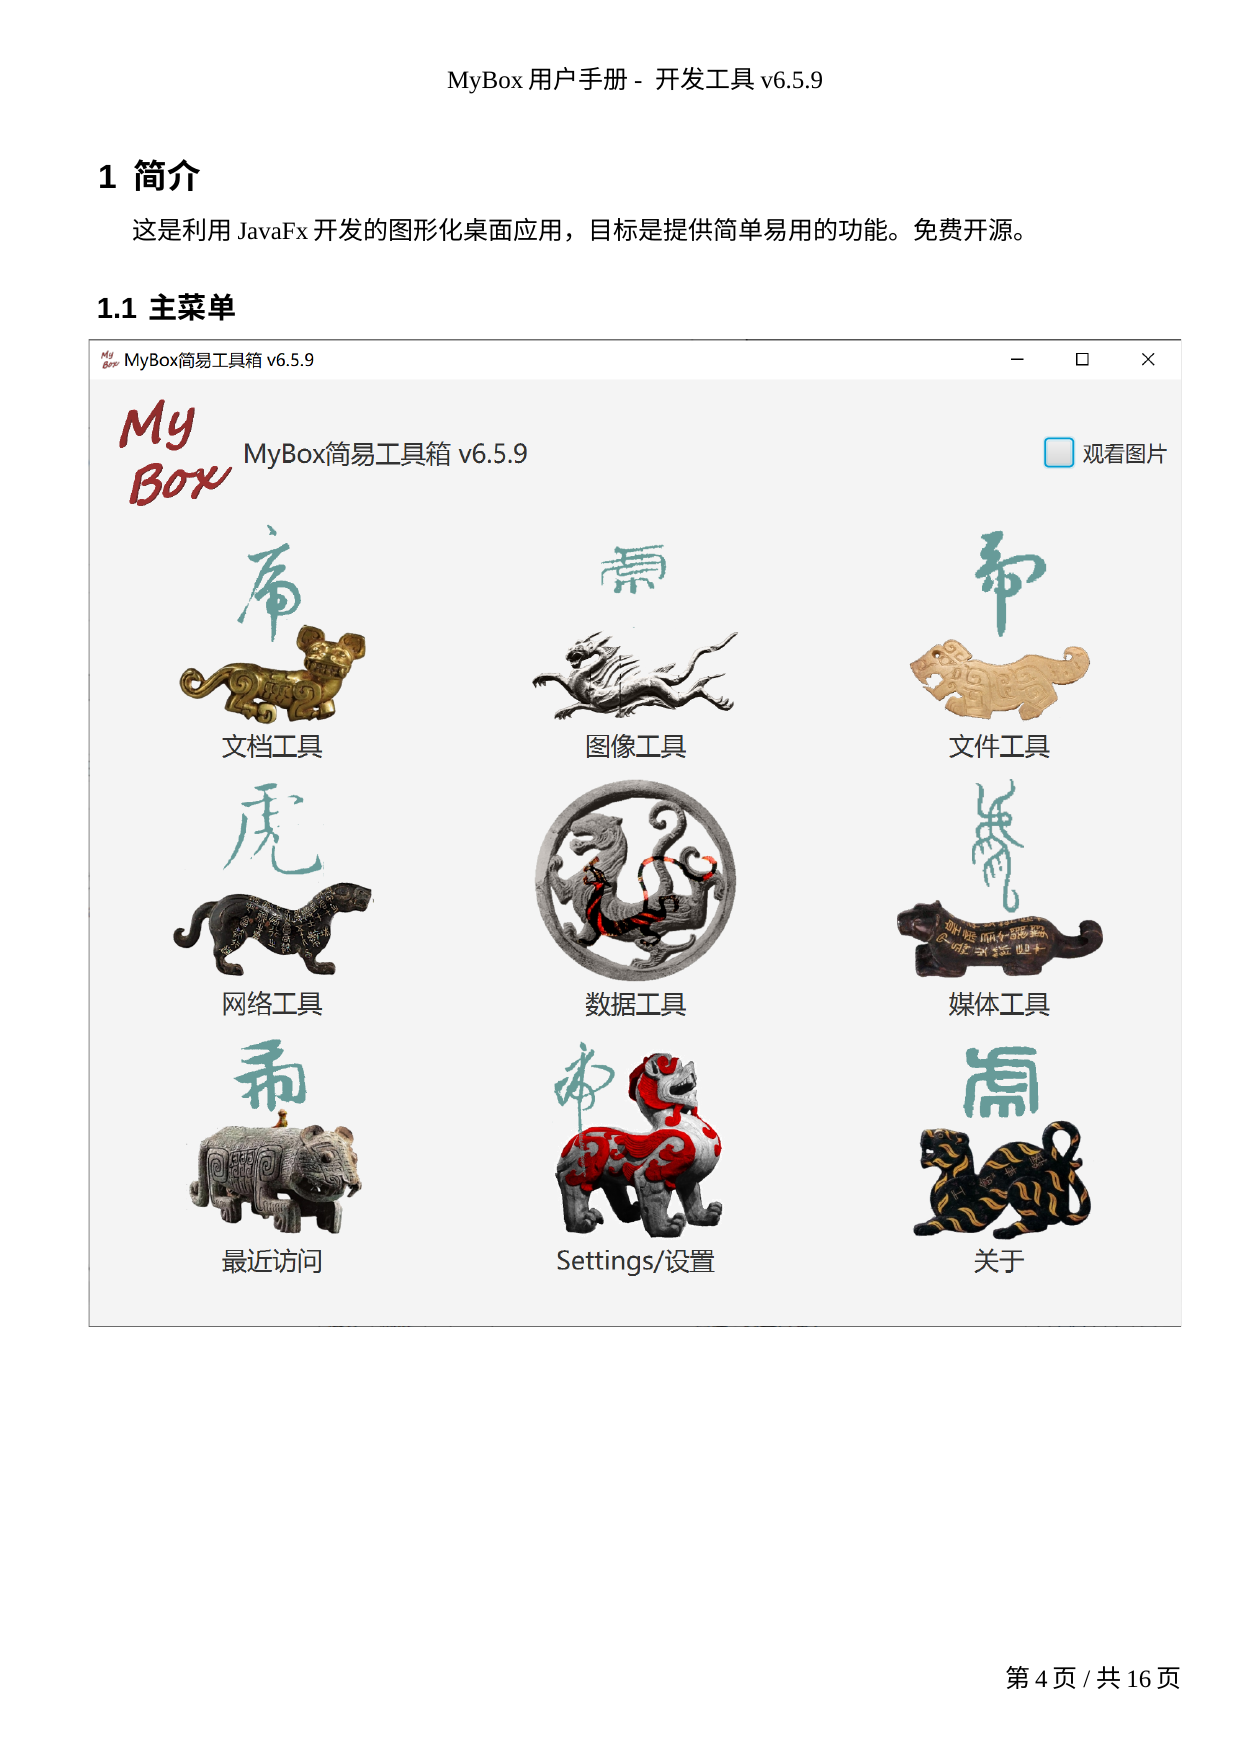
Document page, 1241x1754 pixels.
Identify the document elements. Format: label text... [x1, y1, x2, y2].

subtitle 简介 [88, 150, 1181, 198]
subtitle 主菜单 [88, 284, 1181, 327]
picture [88, 339, 1182, 1327]
text 这是利用JavaFx开发的图形化桌面应用，目标是提供简单易用的功能。免费开源。 [88, 211, 1181, 247]
